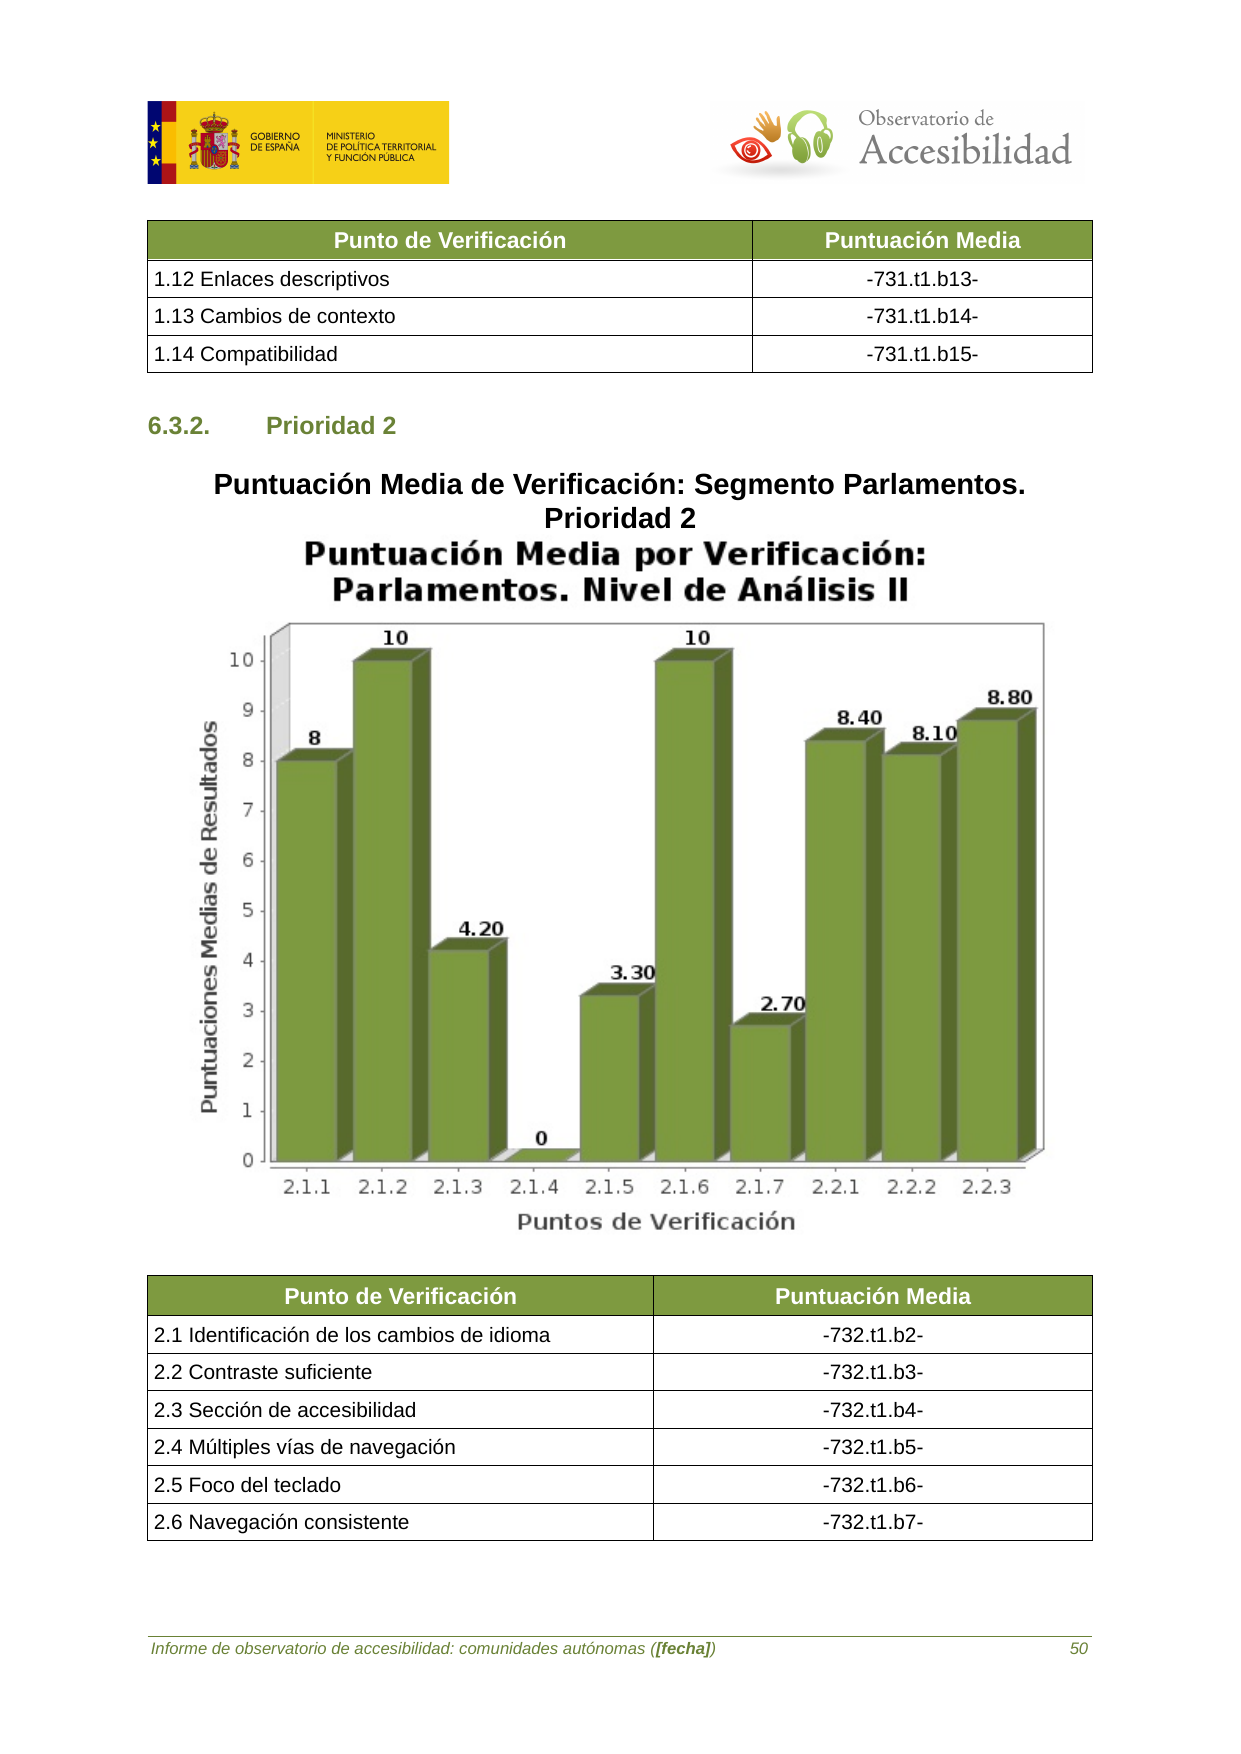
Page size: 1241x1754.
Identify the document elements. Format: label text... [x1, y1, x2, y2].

table_cell 2.1 Identificación de los cambios de idioma [148, 1316, 653, 1353]
table_cell 1.12 Enlaces descriptivos [148, 261, 752, 297]
table_cell 1.13 Cambios de contexto [148, 298, 752, 334]
table_header Puntuación Media [654, 1276, 1092, 1315]
table_cell -731.t1.b14- [753, 298, 1092, 334]
table_header Puntuación Media [753, 221, 1092, 259]
picture [710, 101, 1086, 184]
picture [147, 101, 450, 184]
table_cell -731.t1.b13- [753, 261, 1092, 297]
table_cell 2.2 Contraste suficiente [148, 1354, 653, 1390]
table_cell -732.t1.b5- [654, 1429, 1092, 1465]
table_cell 2.6 Navegación consistente [148, 1504, 653, 1540]
text Puntuación Media de Verificación: Segmento Parlamentos. Prioridad 2 [148, 467, 1092, 534]
table_cell 2.3 Sección de accesibilidad [148, 1391, 653, 1428]
subtitle Prioridad 2 [148, 411, 1092, 439]
table_cell -732.t1.b2- [654, 1316, 1092, 1353]
table_cell -732.t1.b6- [654, 1466, 1092, 1503]
table_header Punto de Verificación [148, 221, 752, 259]
table_cell -732.t1.b7- [654, 1504, 1092, 1540]
table_cell 2.4 Múltiples vías de navegación [148, 1429, 653, 1465]
table_cell -732.t1.b4- [654, 1391, 1092, 1428]
table_cell 1.14 Compatibilidad [148, 336, 752, 372]
table_cell 2.5 Foco del teclado [148, 1466, 653, 1503]
picture [178, 534, 1062, 1244]
table_cell -732.t1.b3- [654, 1354, 1092, 1390]
table_header Punto de Verificación [148, 1276, 653, 1315]
table_cell -731.t1.b15- [753, 336, 1092, 372]
